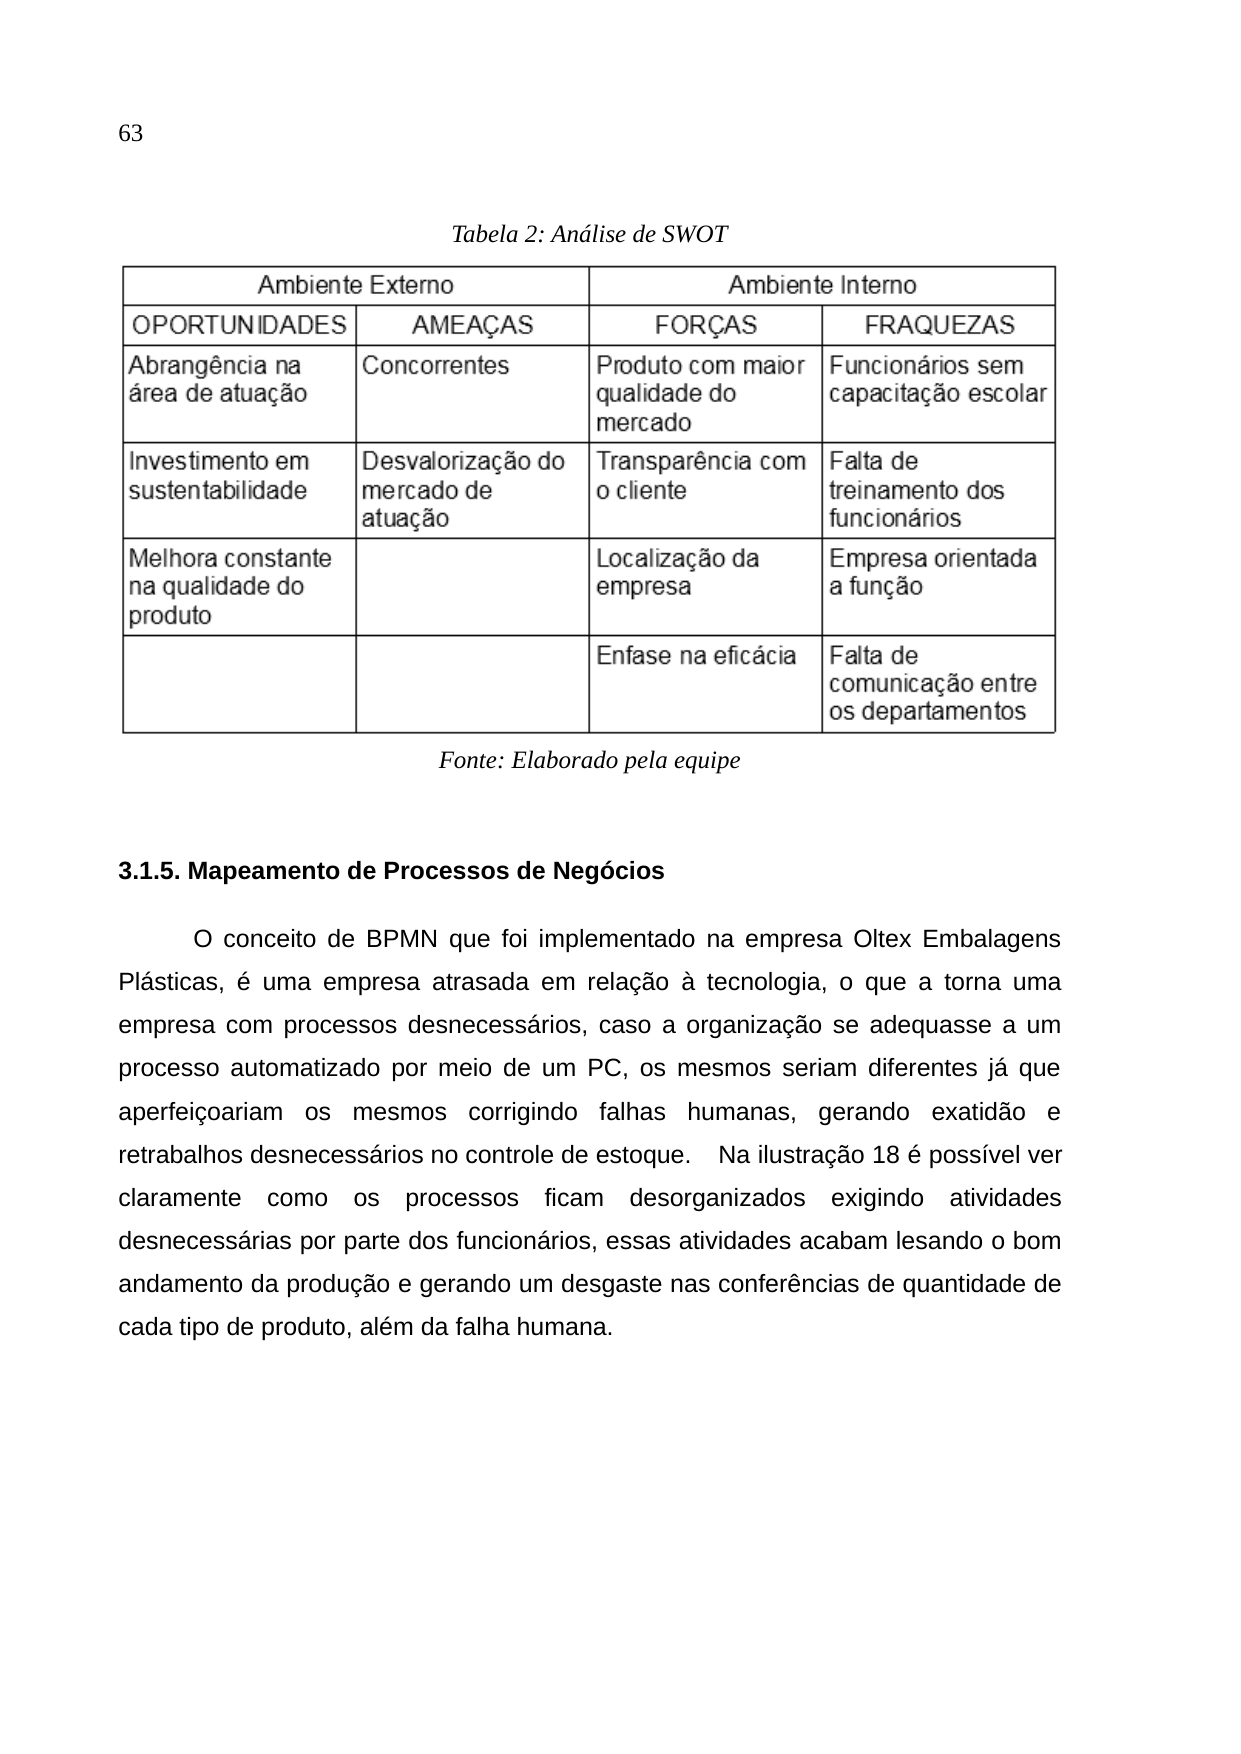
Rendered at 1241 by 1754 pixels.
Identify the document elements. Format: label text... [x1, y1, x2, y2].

text Fonte: Elaborado pela equipe [118, 740, 1063, 774]
subtitle 3.1.5. Mapeamento de Processos de Negócios [118, 856, 1063, 885]
text O conceito de BPMN que foi implementado na empresa Oltex Embalagens Plásticas, é uma empresa atrasada em relação à tecnologia, o que a torna uma empresa com processos desnecessários, caso a organização se adequasse a um processo automatizado por meio de um PC, os mesmos seriam diferentes já que aperfeiçoariam os mesmos corrigindo falhas humanas, gerando exatidão e retrabalhos desnecessários no controle de estoque. Na ilustração 18 é possível ver claramente como os processos ficam desorganizados exigindo atividades desnecessárias por parte dos funcionários, essas atividades acabam lesando o bom andamento da produção e gerando um desgaste nas conferências de quantidade de cada tipo de produto, além da falha humana. [118, 924, 1063, 1341]
text Tabela 2: Análise de SWOT [118, 219, 1063, 260]
picture [118, 260, 1063, 740]
